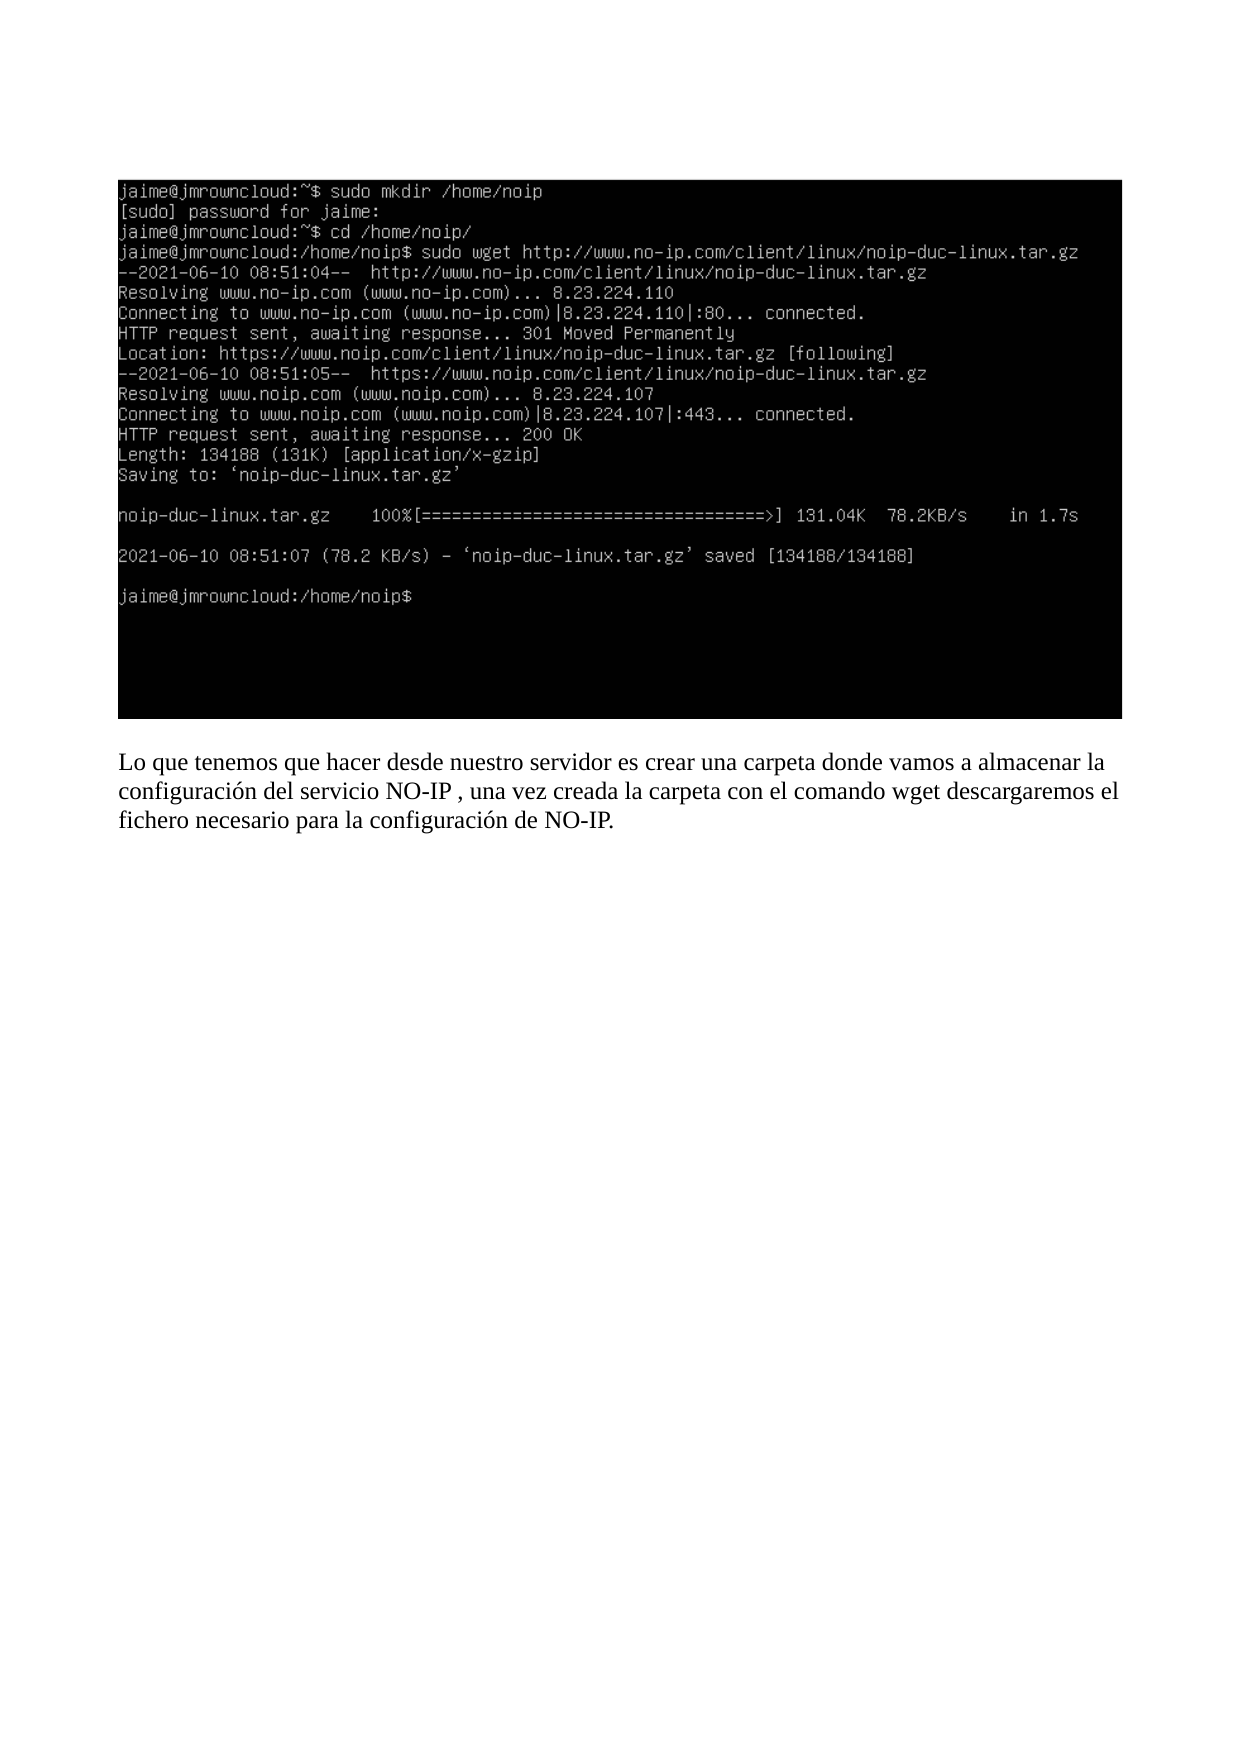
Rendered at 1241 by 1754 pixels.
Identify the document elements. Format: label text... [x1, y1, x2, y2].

picture [118, 175, 1123, 719]
text Lo que tenemos que hacer desde nuestro servidor es crear una carpeta donde vamos a almacenar la configuración del servicio NO-IP , una vez creada la carpeta con el comando wget descargaremos el fichero necesario para la configuración de NO-IP. [118, 747, 1122, 833]
